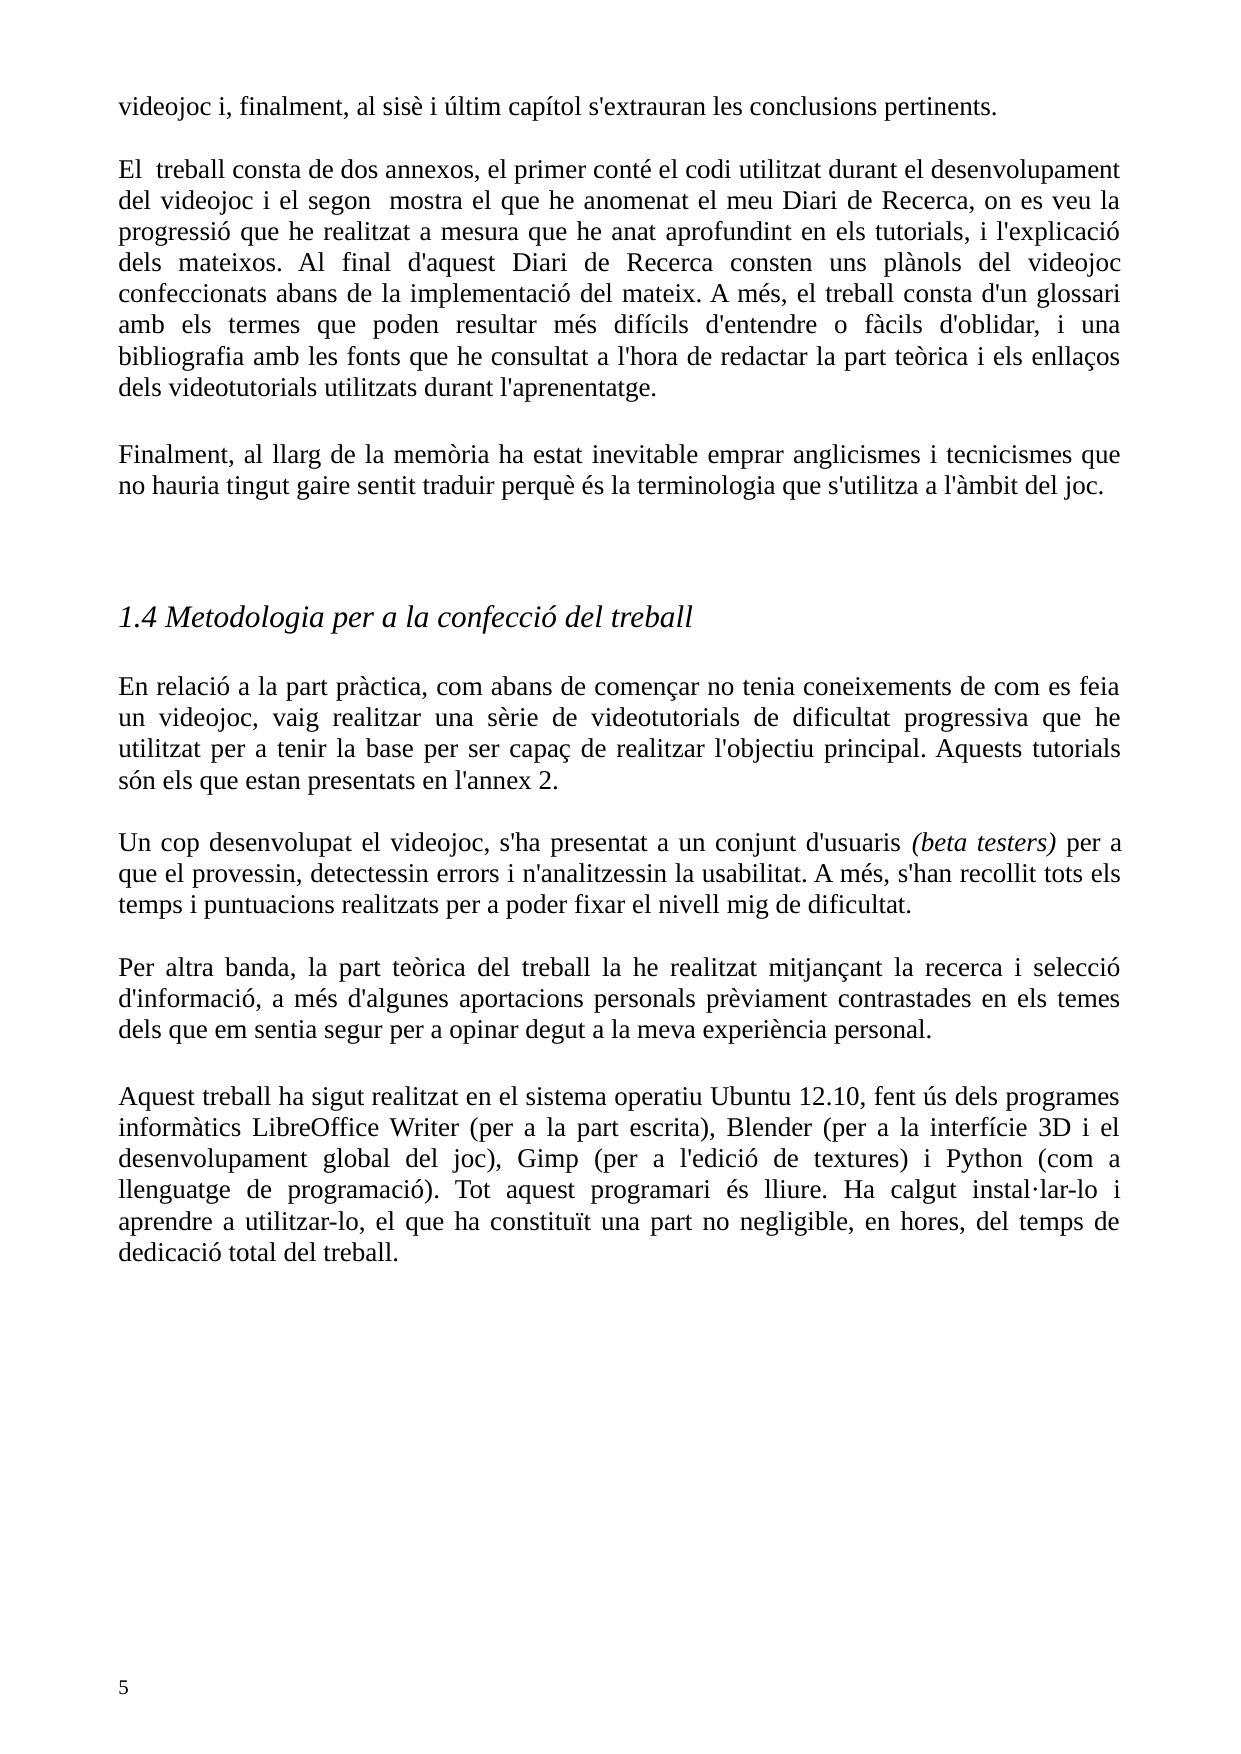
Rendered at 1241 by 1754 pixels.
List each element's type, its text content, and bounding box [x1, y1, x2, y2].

text Finalment, al llarg de la memòria ha estat inevitable emprar anglicismes i tecnicismes que no hauria tingut gaire sentit traduir perquè és la terminologia que s'utilitza a l'àmbit del joc. [118, 438, 1122, 500]
text El treball consta de dos annexos, el primer conté el codi utilitzat durant el desenvolupament del videojoc i el segon mostra el que he anomenat el meu Diari de Recerca, on es veu la progressió que he realitzat a mesura que he anat aprofundint en els tutorials, i l'explicació dels mateixos. Al final d'aquest Diari de Recerca consten uns plànols del videojoc confeccionats abans de la implementació del mateix. A més, el treball consta d'un glossari amb els termes que poden resultar més difícils d'entendre o fàcils d'oblidar, i una bibliografia amb les fonts que he consultat a l'hora de redactar la part teòrica i els enllaços dels videotutorials utilitzats durant l'aprenentatge. [118, 153, 1122, 402]
text Aquest treball ha sigut realitzat en el sistema operatiu Ubuntu 12.10, fent ús dels programes informàtics LibreOffice Writer (per a la part escrita), Blender (per a la interfície 3D i el desenvolupament global del joc), Gimp (per a l'edició de textures) i Python (com a llenguatge de programació). Tot aquest programari és lliure. Ha calgut instal·lar-lo i aprendre a utilitzar-lo, el que ha constituït una part no negligible, en hores, del temps de dedicació total del treball. [118, 1080, 1122, 1267]
text Per altra banda, la part teòrica del treball la he realitzat mitjançant la recerca i selecció d'informació, a més d'algunes aportacions personals prèviament contrastades en els temes dels que em sentia segur per a opinar degut a la meva experiència personal. [118, 951, 1122, 1044]
text En relació a la part pràctica, com abans de començar no tenia coneixements de com es feia un videojoc, vaig realitzar una sèrie de videotutorials de dificultat progressiva que he utilitzat per a tenir la base per ser capaç de realitzar l'objectiu principal. Aquests tutorials són els que estan presentats en l'annex 2. [118, 670, 1122, 795]
text Un cop desenvolupat el videojoc, s'ha presentat a un conjunt d'usuaris (beta testers) per a que el provessin, detectessin errors i n'analitzessin la usabilitat. A més, s'han recollit tots els temps i puntuacions realitzats per a poder fixar el nivell mig de dificultat. [118, 826, 1122, 919]
text videojoc i, finalment, al sisè i últim capítol s'extrauran les conclusions pertinents. [118, 91, 1122, 122]
text 1.4 Metodologia per a la confecció del treball [118, 598, 1122, 634]
